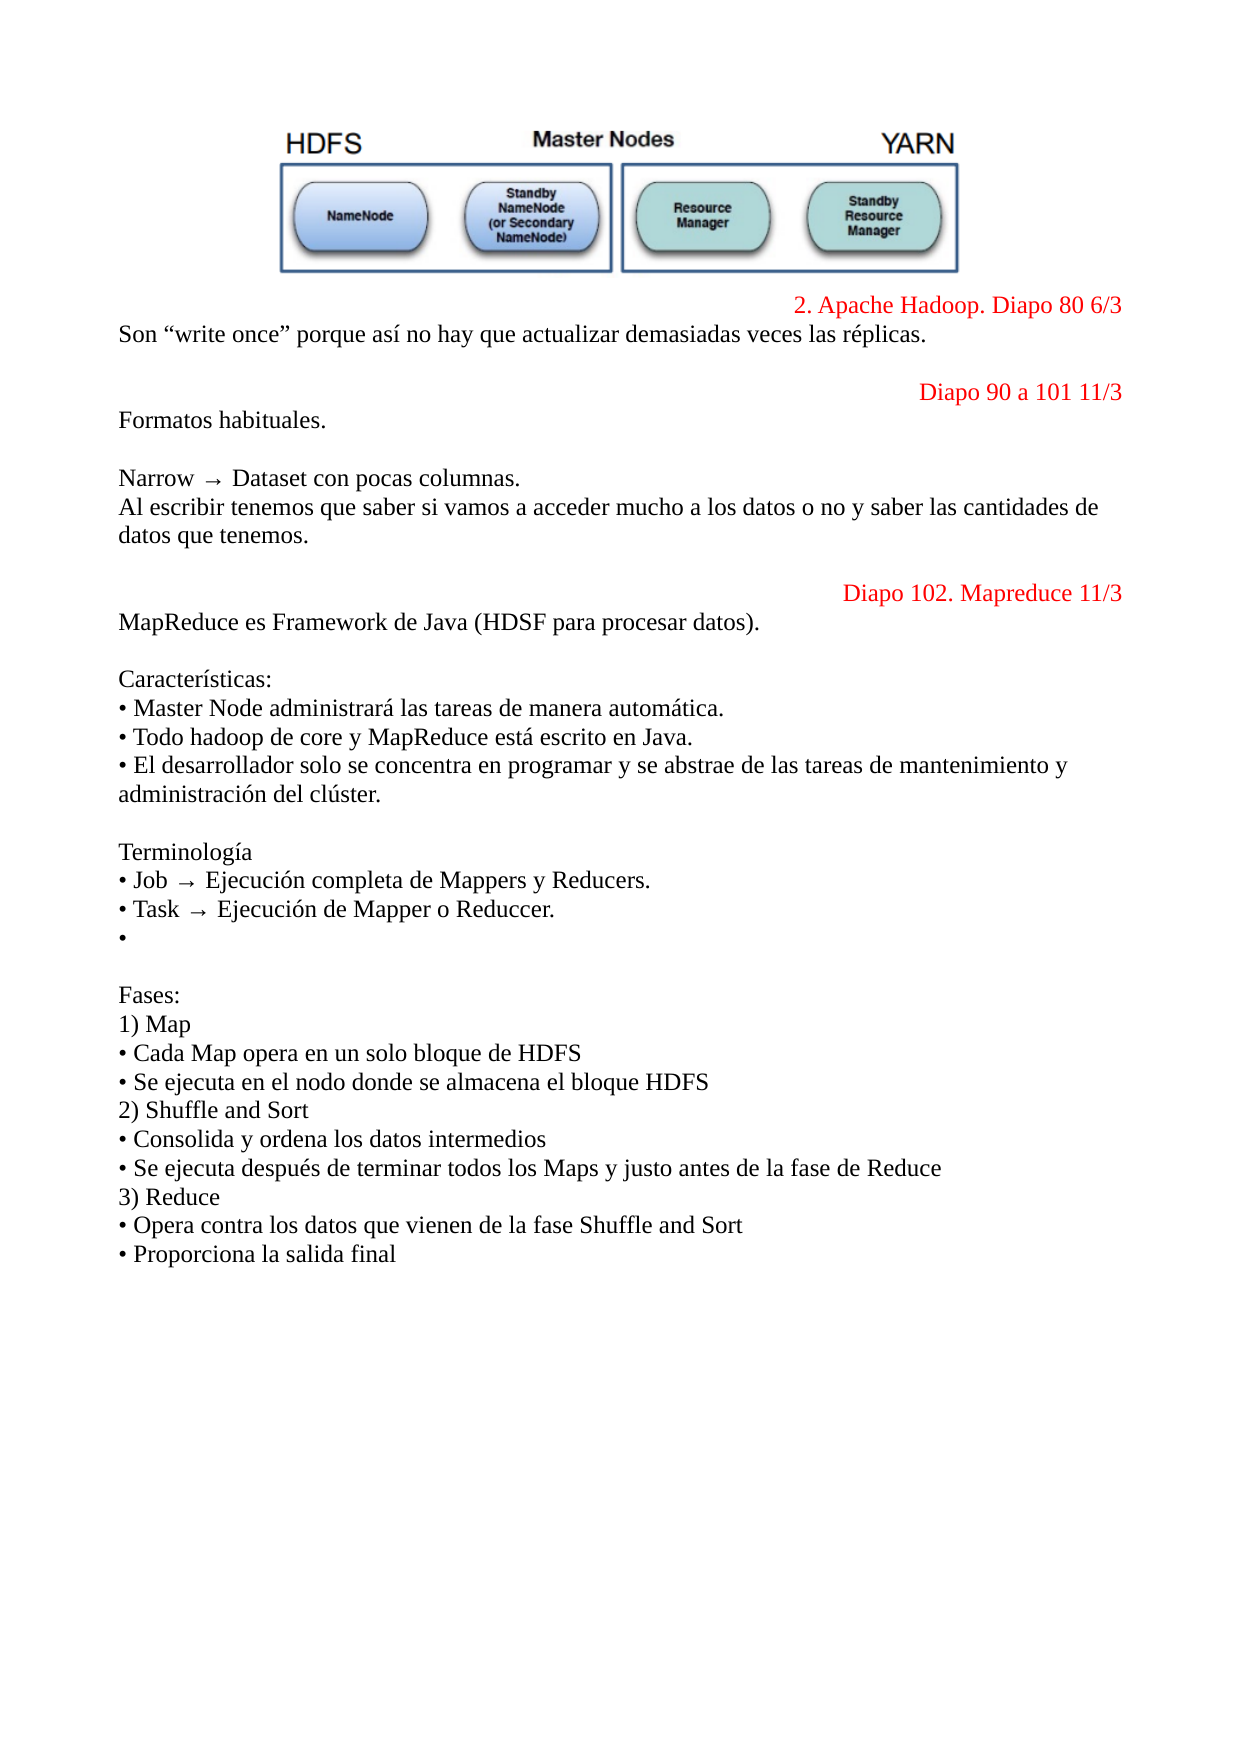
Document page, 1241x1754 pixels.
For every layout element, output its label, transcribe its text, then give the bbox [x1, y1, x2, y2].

text • Master Node administrará las tareas de manera automática. [118, 693, 1122, 722]
text 1) Map [118, 1009, 1122, 1038]
text 2. Apache Hadoop. Diapo 80 6/3 [118, 291, 1122, 319]
text • [118, 923, 1122, 952]
text 3) Reduce [118, 1182, 1122, 1211]
text • Proporciona la salida final [118, 1239, 1122, 1268]
text Fases: [118, 981, 1122, 1009]
text 2) Shuffle and Sort [118, 1096, 1122, 1124]
text Formatos habituales. [118, 406, 1122, 434]
text • Cada Map opera en un solo bloque de HDFS [118, 1038, 1122, 1067]
text Diapo 90 a 101 11/3 [118, 377, 1122, 406]
picture [278, 118, 963, 278]
text • Todo hadoop de core y MapReduce está escrito en Java. [118, 722, 1122, 751]
text • Job → Ejecución completa de Mappers y Reducers. [118, 866, 1122, 894]
text • Se ejecuta después de terminar todos los Maps y justo antes de la fase de Reduce [118, 1153, 1122, 1182]
text • Se ejecuta en el nodo donde se almacena el bloque HDFS [118, 1067, 1122, 1096]
text • Consolida y ordena los datos intermedios [118, 1124, 1122, 1153]
text • Opera contra los datos que vienen de la fase Shuffle and Sort [118, 1211, 1122, 1239]
text Diapo 102. Mapreduce 11/3 [118, 578, 1122, 607]
text • El desarrollador solo se concentra en programar y se abstrae de las tareas de mantenimiento y administración del clúster. [118, 751, 1122, 808]
text Terminología [118, 837, 1122, 866]
text • Task → Ejecución de Mapper o Reduccer. [118, 894, 1122, 923]
text Características: [118, 664, 1122, 693]
text Son “write once” porque así no hay que actualizar demasiadas veces las réplicas. [118, 319, 1122, 348]
text MapReduce es Framework de Java (HDSF para procesar datos). [118, 607, 1122, 636]
text Narrow → Dataset con pocas columnas. [118, 463, 1122, 492]
text Al escribir tenemos que saber si vamos a acceder mucho a los datos o no y saber las cantidades de datos que tenemos. [118, 492, 1122, 549]
